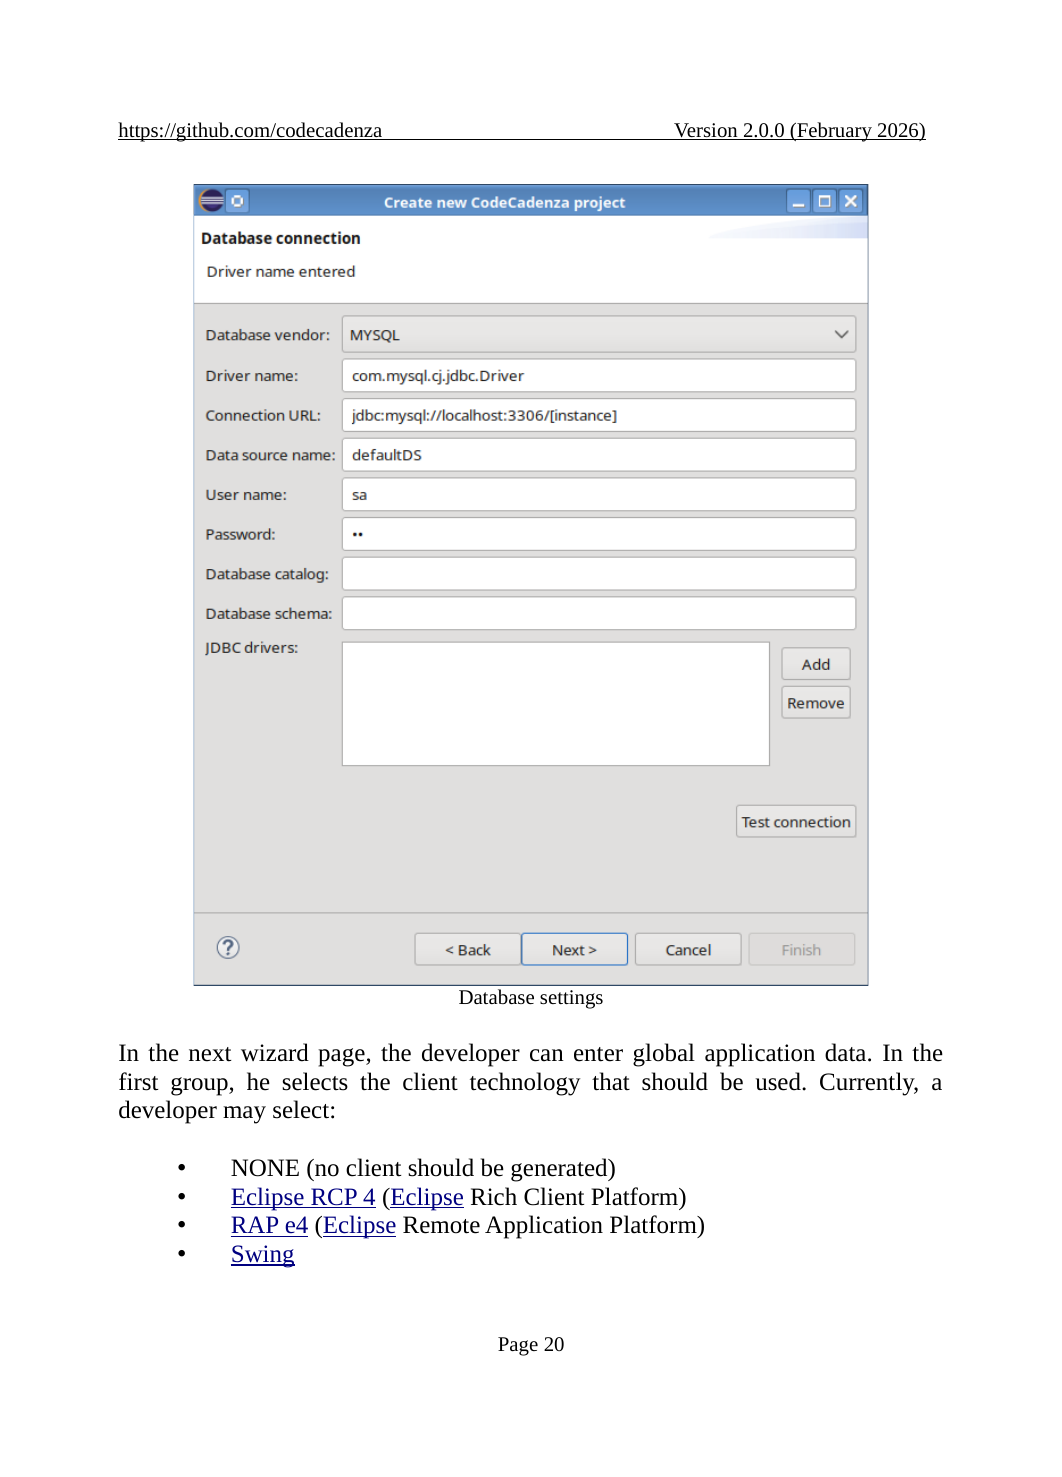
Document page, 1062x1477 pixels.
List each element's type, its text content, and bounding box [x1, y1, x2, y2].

text Database settings [193, 986, 868, 1009]
list RAP e4 (Eclipse Remote Application Platform) [177, 1211, 944, 1239]
list Eclipse RCP 4 (Eclipse Rich Client Platform) [177, 1182, 944, 1211]
list Swing [177, 1239, 944, 1268]
list NONE (no client should be generated) [177, 1153, 944, 1182]
picture [193, 184, 869, 986]
text In the next wizard page, the developer can enter global application data. In the first group, he selects the client technology that should be used. Currently, a developer may select: [118, 1038, 944, 1124]
